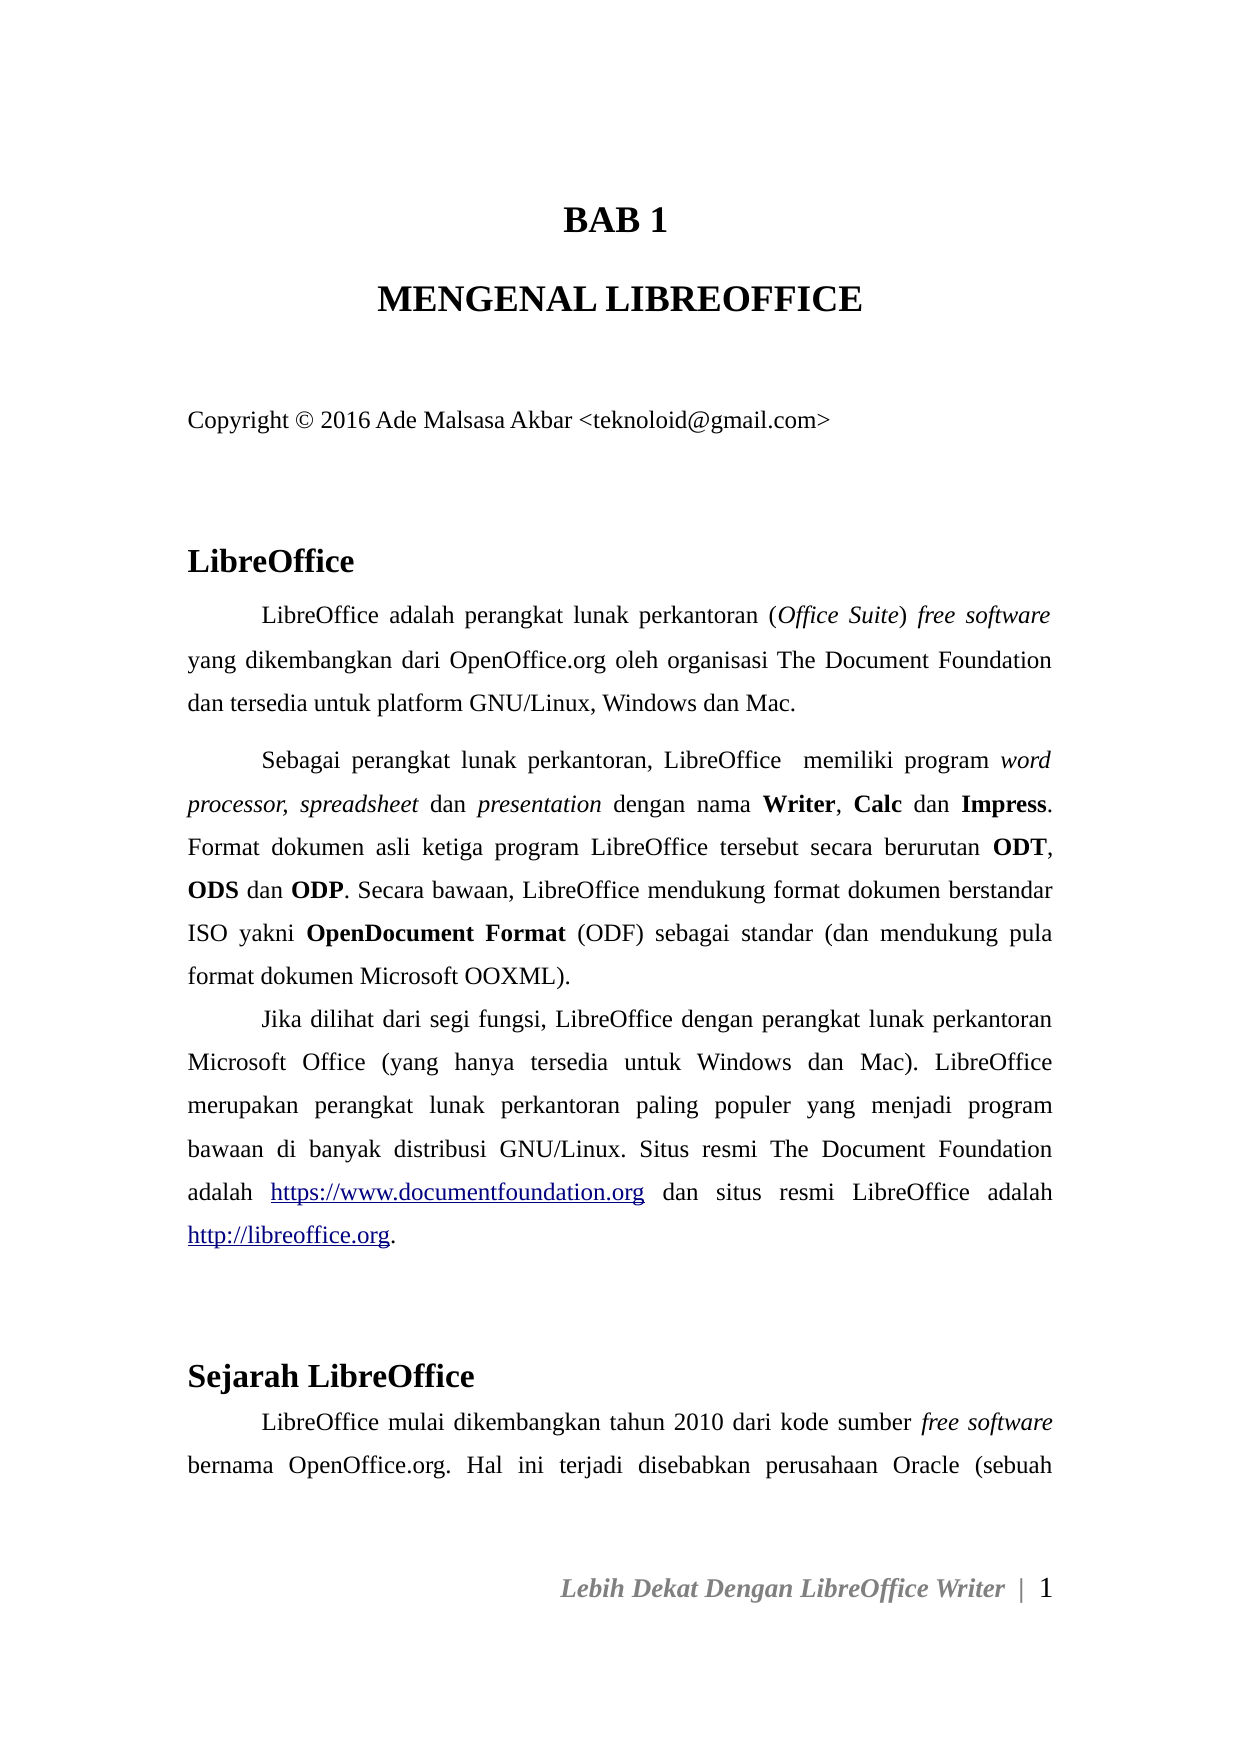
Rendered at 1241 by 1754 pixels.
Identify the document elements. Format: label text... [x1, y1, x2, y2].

text BAB 1 [187, 197, 1053, 240]
subtitle Sejarah LibreOffice [187, 1356, 1053, 1395]
text LibreOffice mulai dikembangkan tahun 2010 dari kode sumber free software bernama OpenOffice.org. Hal ini terjadi disebabkan perusahaan Oracle (sebuah [187, 1407, 1053, 1479]
text LibreOffice adalah perangkat lunak perkantoran (Office Suite) free software yang dikembangkan dari OpenOffice.org oleh organisasi The Document Foundation dan tersedia untuk platform GNU/Linux, Windows dan Mac. [187, 592, 1053, 717]
text MENGENAL LIBREOFFICE [187, 276, 1053, 319]
subtitle BAB 1 MENGENAL LIBREOFFICE [187, 175, 1053, 184]
subtitle LibreOffice [187, 541, 1053, 579]
text Jika dilihat dari segi fungsi, LibreOffice dengan perangkat lunak perkantoran Microsoft Office (yang hanya tersedia untuk Windows dan Mac). LibreOffice merupakan perangkat lunak perkantoran paling populer yang menjadi program bawaan di banyak distribusi GNU/Linux. Situs resmi The Document Foundation adalah https://www.documentfoundation.org dan situs resmi LibreOffice adalah http://libreoffice.org. [187, 1004, 1053, 1249]
text Sebagai perangkat lunak perkantoran, LibreOffice memiliki program word processor, spreadsheet dan presentation dengan nama Writer, Calc dan Impress. Format dokumen asli ketiga program LibreOffice tersebut secara berurutan ODT, ODS dan ODP. Secara bawaan, LibreOffice mendukung format dokumen berstandar ISO yakni OpenDocument Format (ODF) sebagai standar (dan mendukung pula format dokumen Microsoft OOXML). [187, 746, 1053, 990]
text Copyright © 2016 Ade Malsasa Akbar <teknoloid@gmail.com> [187, 405, 1053, 433]
